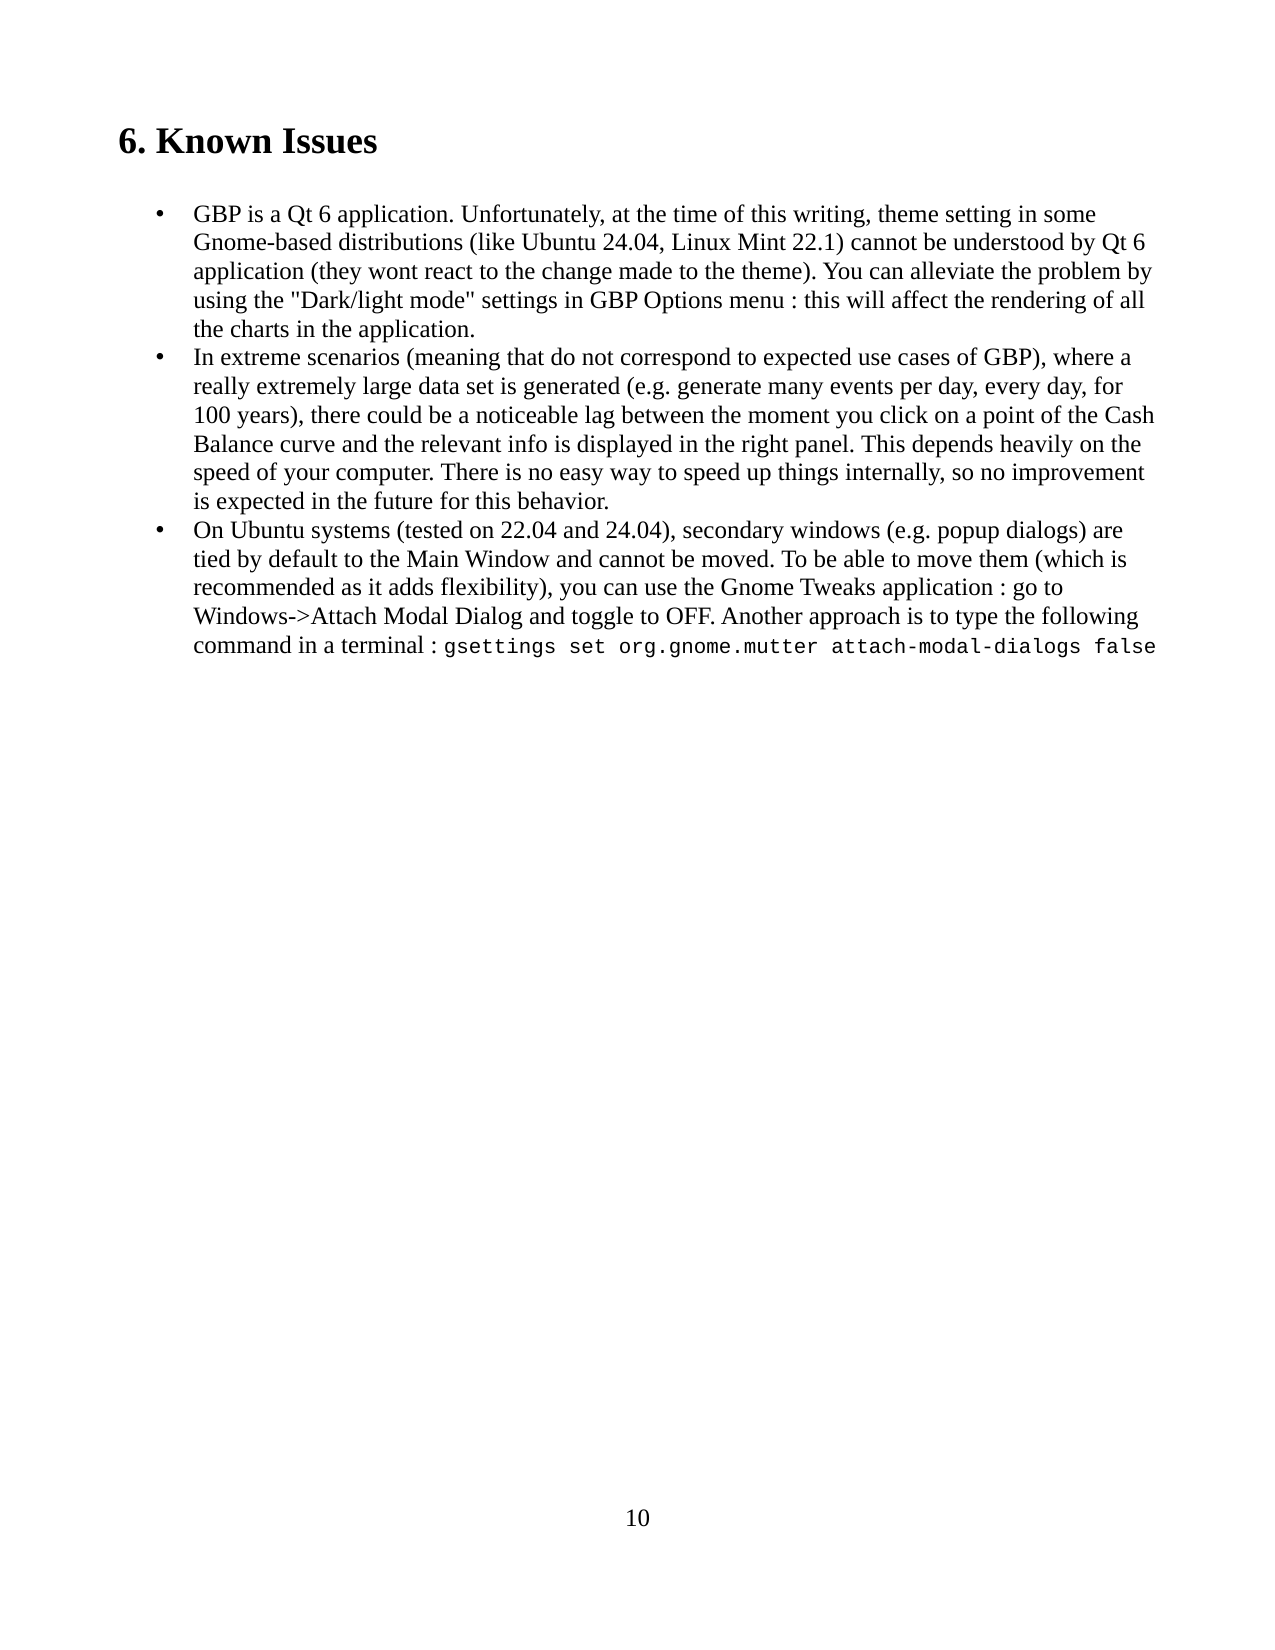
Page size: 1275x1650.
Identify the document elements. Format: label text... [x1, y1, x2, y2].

list In extreme scenarios (meaning that do not correspond to expected use cases of GBP), where a really extremely large data set is generated (e.g. generate many events per day, every day, for 100 years), there could be a noticeable lag between the moment you click on a point of the Cash Balance curve and the relevant info is displayed in the right panel. This depends heavily on the speed of your computer. There is no easy way to speed up things internally, so no improvement is expected in the future for this behavior. [156, 342, 1157, 515]
subtitle Known Issues [118, 118, 1157, 161]
list On Ubuntu systems (tested on 22.04 and 24.04), secondary windows (e.g. popup dialogs) are tied by default to the Main Window and cannot be moved. To be able to move them (which is recommended as it adds flexibility), you can use the Gnome Tweaks application : go to Windows->Attach Modal Dialog and toggle to OFF. Another approach is to type the following command in a terminal : gsettings set org.gnome.mutter attach-modal-dialogs false [156, 515, 1157, 659]
list GBP is a Qt 6 application. Unfortunately, at the time of this writing, theme setting in some Gnome-based distributions (like Ubuntu 24.04, Linux Mint 22.1) cannot be understood by Qt 6 application (they wont react to the change made to the theme). You can alleviate the problem by using the "Dark/light mode" settings in GBP Options menu : this will affect the rendering of all the charts in the application. [156, 199, 1157, 342]
